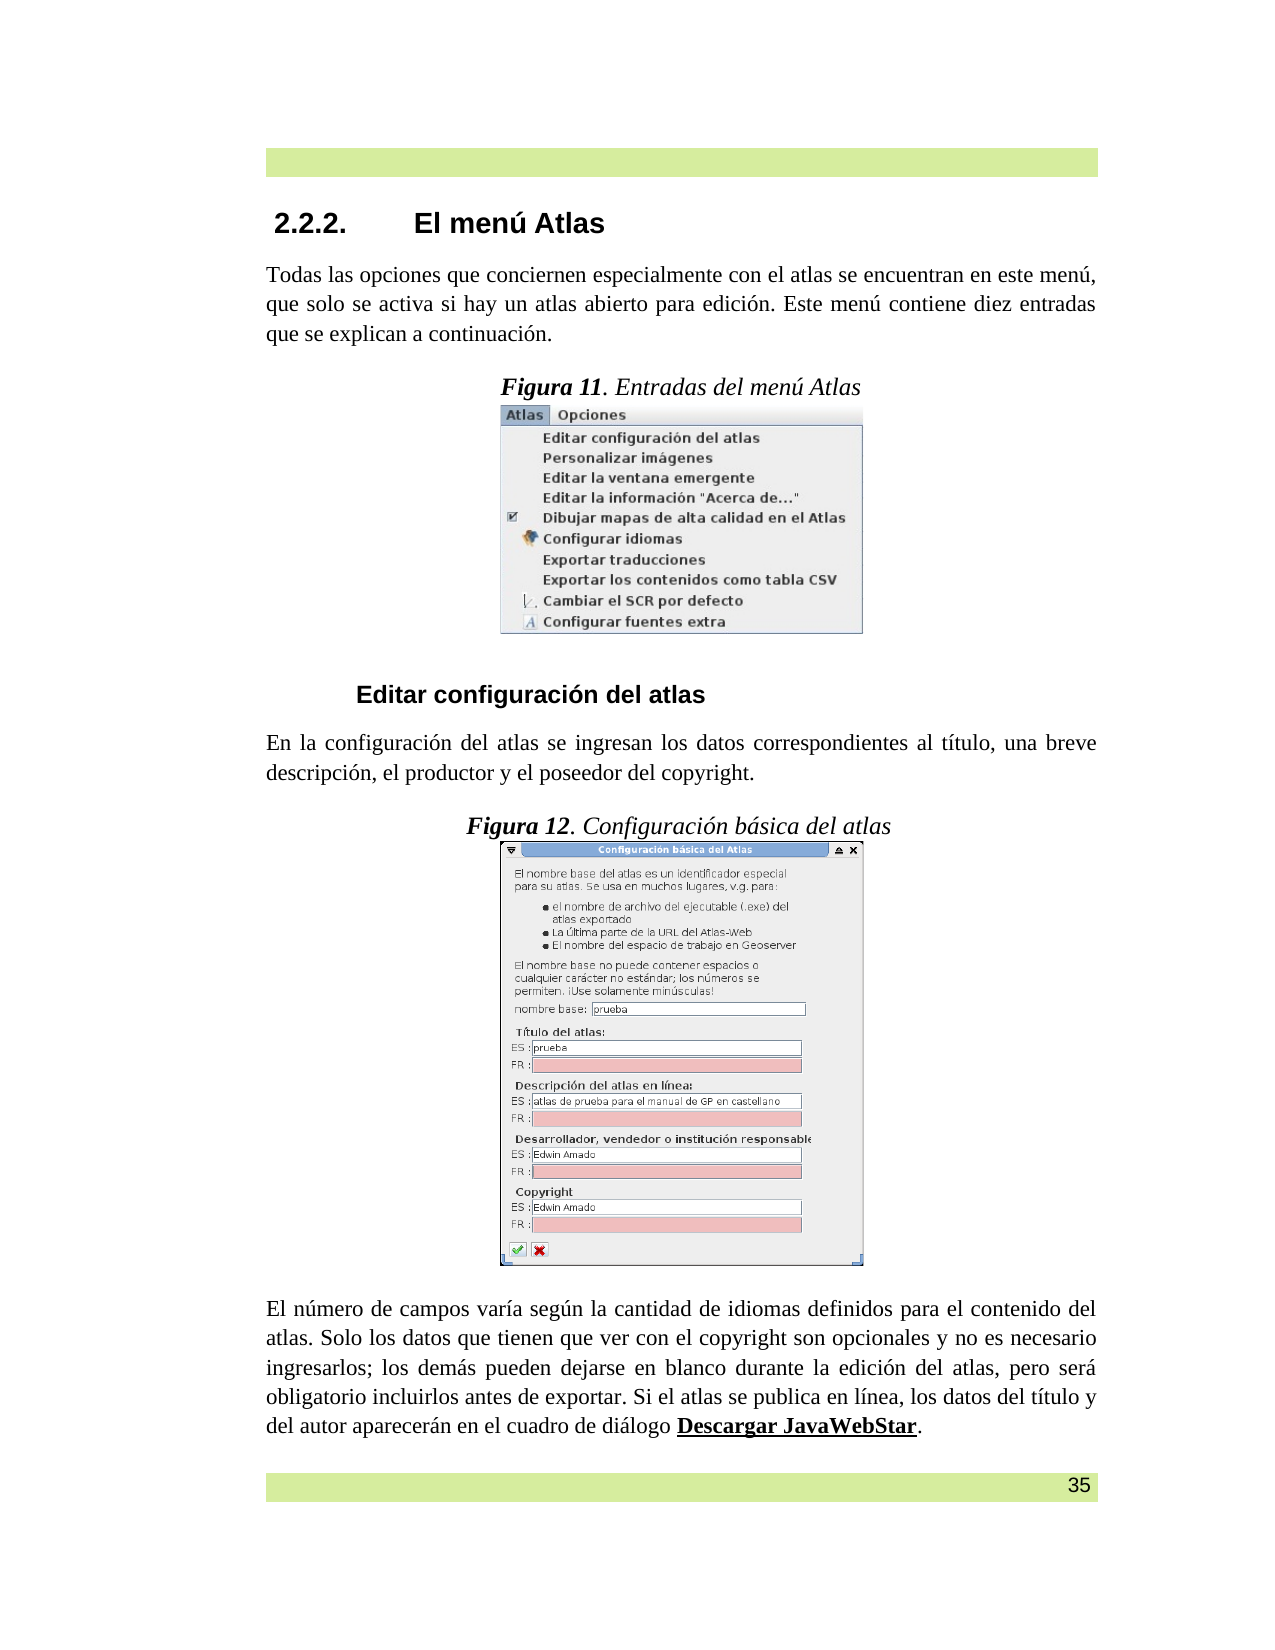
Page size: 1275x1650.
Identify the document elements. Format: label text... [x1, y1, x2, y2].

text En la configuración del atlas se ingresan los datos correspondientes al título, una breve descripción, el productor y el poseedor del copyright. [266, 727, 1098, 786]
text El número de campos varía según la cantidad de idiomas definidos para el contenido del atlas. Solo los datos que tienen que ver con el copyright son opcionales y no es necesario ingresarlos; los demás pueden dejarse en blanco durante la edición del atlas, pero será obligatorio incluirlos antes de exportar. Si el atlas se publica en línea, los datos del título y del autor aparecerán en el cuadro de diálogo Descargar JavaWebStar. [266, 1292, 1098, 1440]
picture [500, 405, 864, 634]
picture [500, 841, 864, 1266]
text Todas las opciones que conciernen especialmente con el atlas se encuentran en este menú, que solo se activa si hay un atlas abierto para edición. Este menú contiene diez entradas que se explican a continuación. [266, 258, 1098, 347]
subtitle Editar configuración del atlas [266, 680, 1098, 709]
subtitle El menú Atlas [266, 207, 1098, 240]
text Figura 12. Configuración básica del atlas [266, 811, 1098, 840]
text Figura 11. Entradas del menú Atlas [266, 372, 1098, 401]
